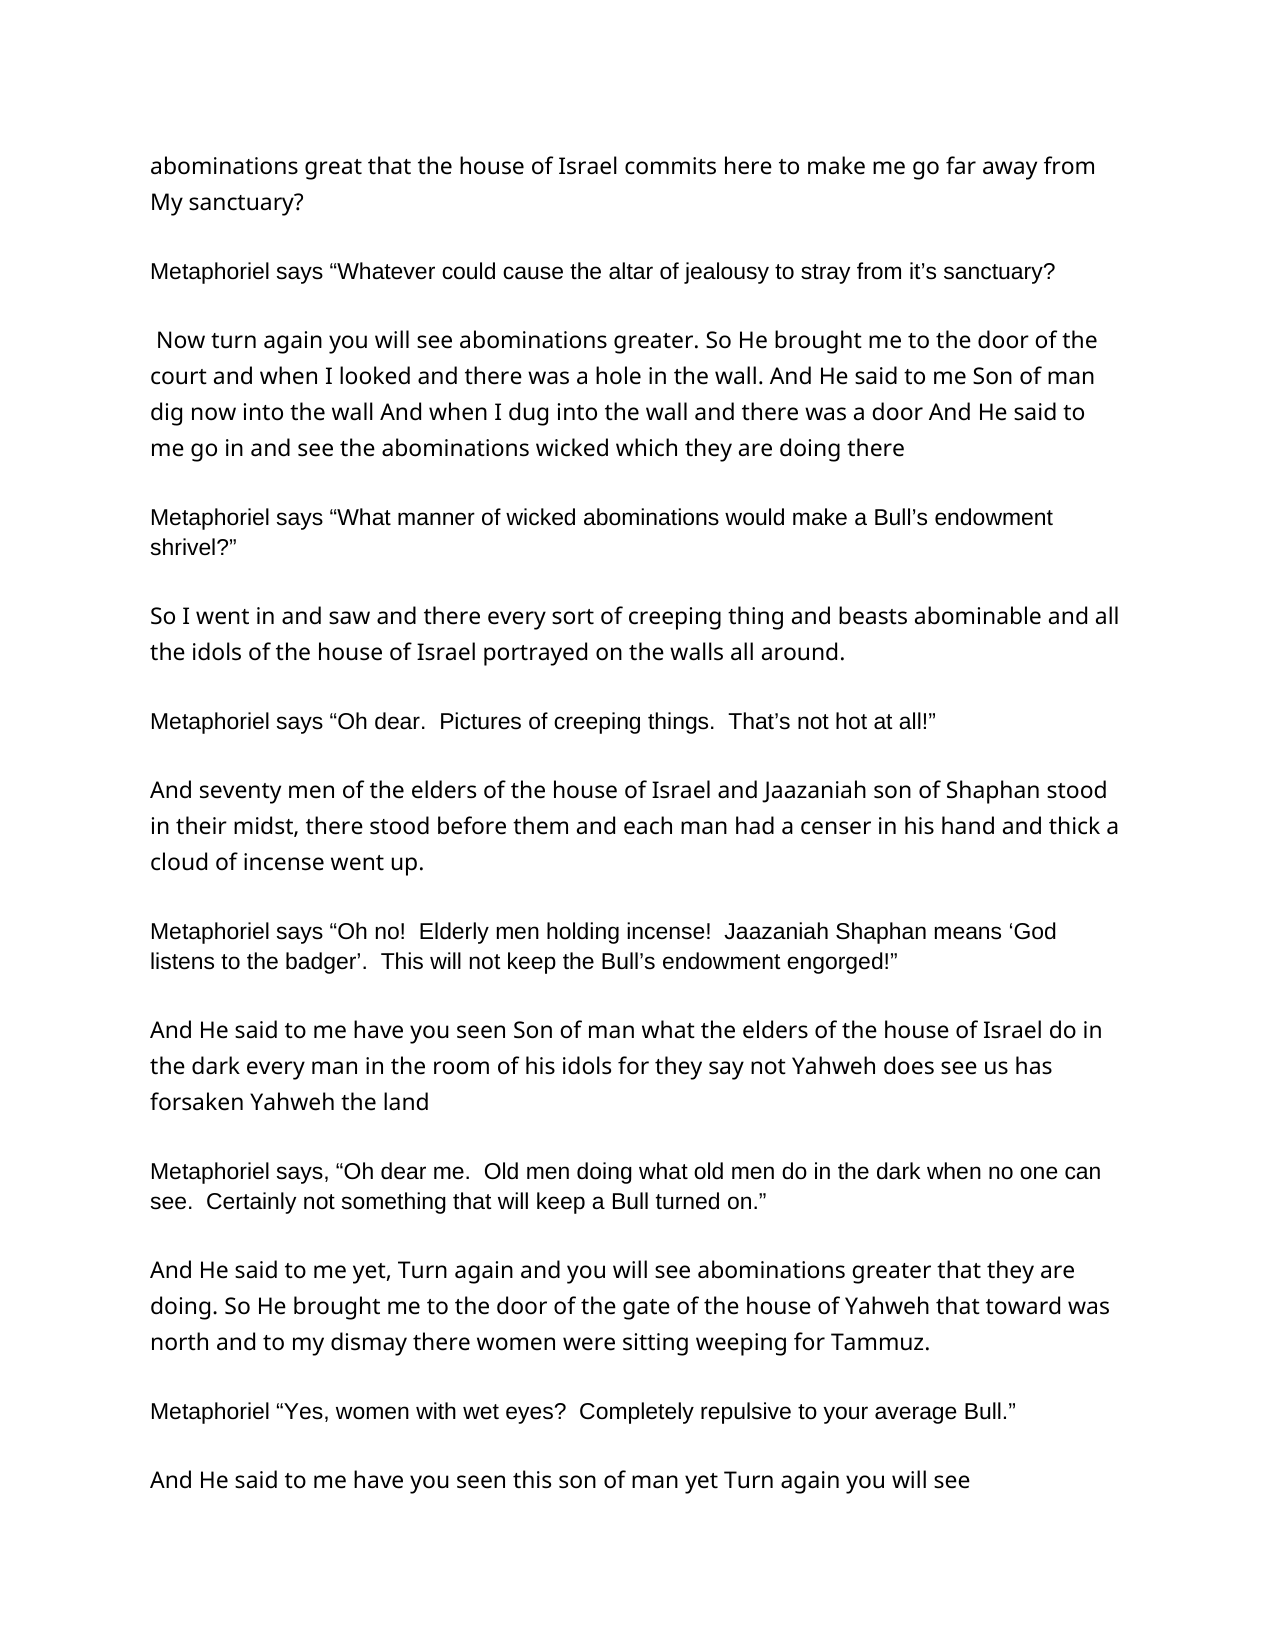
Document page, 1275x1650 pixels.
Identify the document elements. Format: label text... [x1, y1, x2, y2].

text Metaphoriel says “Whatever could cause the altar of jealousy to stray from it’s sanctuary? [150, 258, 1125, 284]
text Metaphoriel says “What manner of wicked abominations would make a Bull’s endowment shrivel?” [150, 504, 1125, 560]
text And He said to me have you seen Son of man what the elders of the house of Israel do in the dark every man in the room of his idols for they say not Yahweh does see us has forsaken Yahweh the land [150, 1014, 1125, 1117]
text And He said to me yet, Turn again and you will see abominations greater that they are doing. So He brought me to the door of the gate of the house of Yahweh that toward was north and to my dismay there women were sitting weeping for Tammuz. [150, 1254, 1125, 1357]
text Now turn again you will see abominations greater. So He brought me to the door of the court and when I looked and there was a hole in the wall. And He said to me Son of man dig now into the wall And when I dug into the wall and there was a door And He said to me go in and see the abominations wicked which they are doing there [150, 324, 1125, 463]
text So I went in and saw and there every sort of creeping thing and beasts abominable and all the idols of the house of Israel portrayed on the walls all around. [150, 600, 1125, 667]
text And He said to me have you seen this son of man yet Turn again you will see [150, 1464, 1125, 1495]
text Metaphoriel says “Oh dear. Pictures of creeping things. That’s not hot at all!” [150, 708, 1125, 734]
text Metaphoriel says “Oh no! Elderly men holding incense! Jaazaniah Shaphan means ‘God listens to the badger’. This will not keep the Bull’s endowment engorged!” [150, 918, 1125, 974]
text abominations great that the house of Israel commits here to make me go far away from My sanctuary? [150, 150, 1125, 217]
text And seventy men of the elders of the house of Israel and Jaazaniah son of Shaphan stood in their midst, there stood before them and each man had a censer in his hand and thick a cloud of incense went up. [150, 774, 1125, 877]
text Metaphoriel “Yes, women with wet eyes? Completely repulsive to your average Bull.” [150, 1398, 1125, 1424]
text Metaphoriel says, “Oh dear me. Old men doing what old men do in the dark when no one can see. Certainly not something that will keep a Bull turned on.” [150, 1158, 1125, 1214]
